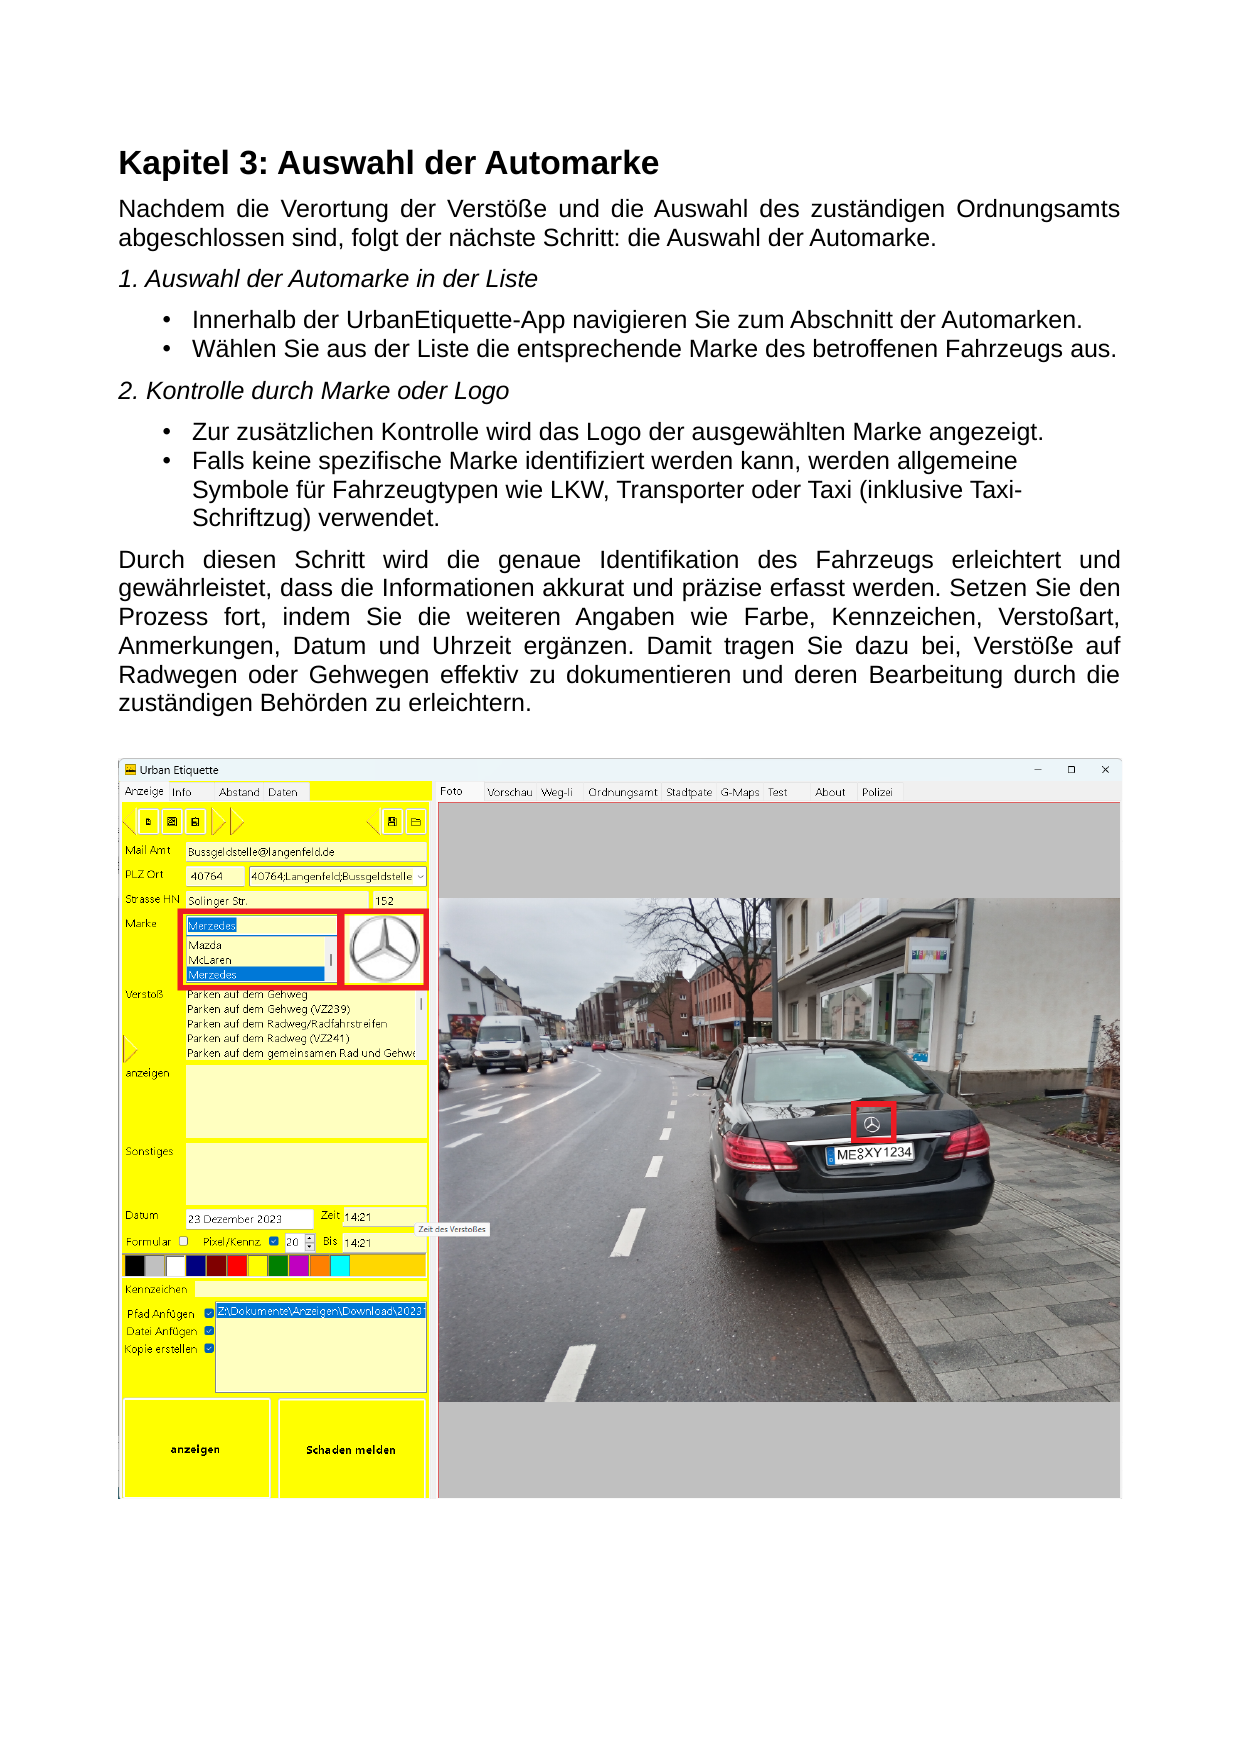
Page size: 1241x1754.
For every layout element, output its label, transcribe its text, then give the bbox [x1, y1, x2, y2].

subtitle Kapitel 3: Auswahl der Automarke [118, 143, 1122, 182]
text Nachdem die Verortung der Verstöße und die Auswahl des zuständigen Ordnungsamts abgeschlossen sind, folgt der nächste Schritt: die Auswahl der Automarke. [118, 194, 1122, 252]
text Durch diesen Schritt wird die genaue Identifikation des Fahrzeugs erleichtert und gewährleistet, dass die Informationen akkurat und präzise erfasst werden. Setzen Sie den Prozess fort, indem Sie die weiteren Angaben wie Farbe, Kennzeichen, Verstoßart, Anmerkungen, Datum und Uhrzeit ergänzen. Damit tragen Sie dazu bei, Verstöße auf Radwegen oder Gehwegen effektiv zu dokumentieren und deren Bearbeitung durch die zuständigen Behörden zu erleichtern. [118, 545, 1122, 717]
list Zur zusätzlichen Kontrolle wird das Logo der ausgewählten Marke angezeigt. [162, 417, 1122, 446]
list Wählen Sie aus der Liste die entsprechende Marke des betroffenen Fahrzeugs aus. [162, 334, 1122, 363]
text 1. Auswahl der Automarke in der Liste [118, 264, 1122, 293]
list Falls keine spezifische Marke identifiziert werden kann, werden allgemeine Symbole für Fahrzeugtypen wie LKW, Transporter oder Taxi (inklusive Taxi-Schriftzug) verwendet. [162, 446, 1122, 532]
list Innerhalb der UrbanEtiquette-App navigieren Sie zum Abschnitt der Automarken. [162, 306, 1122, 334]
text 2. Kontrolle durch Marke oder Logo [118, 376, 1122, 404]
